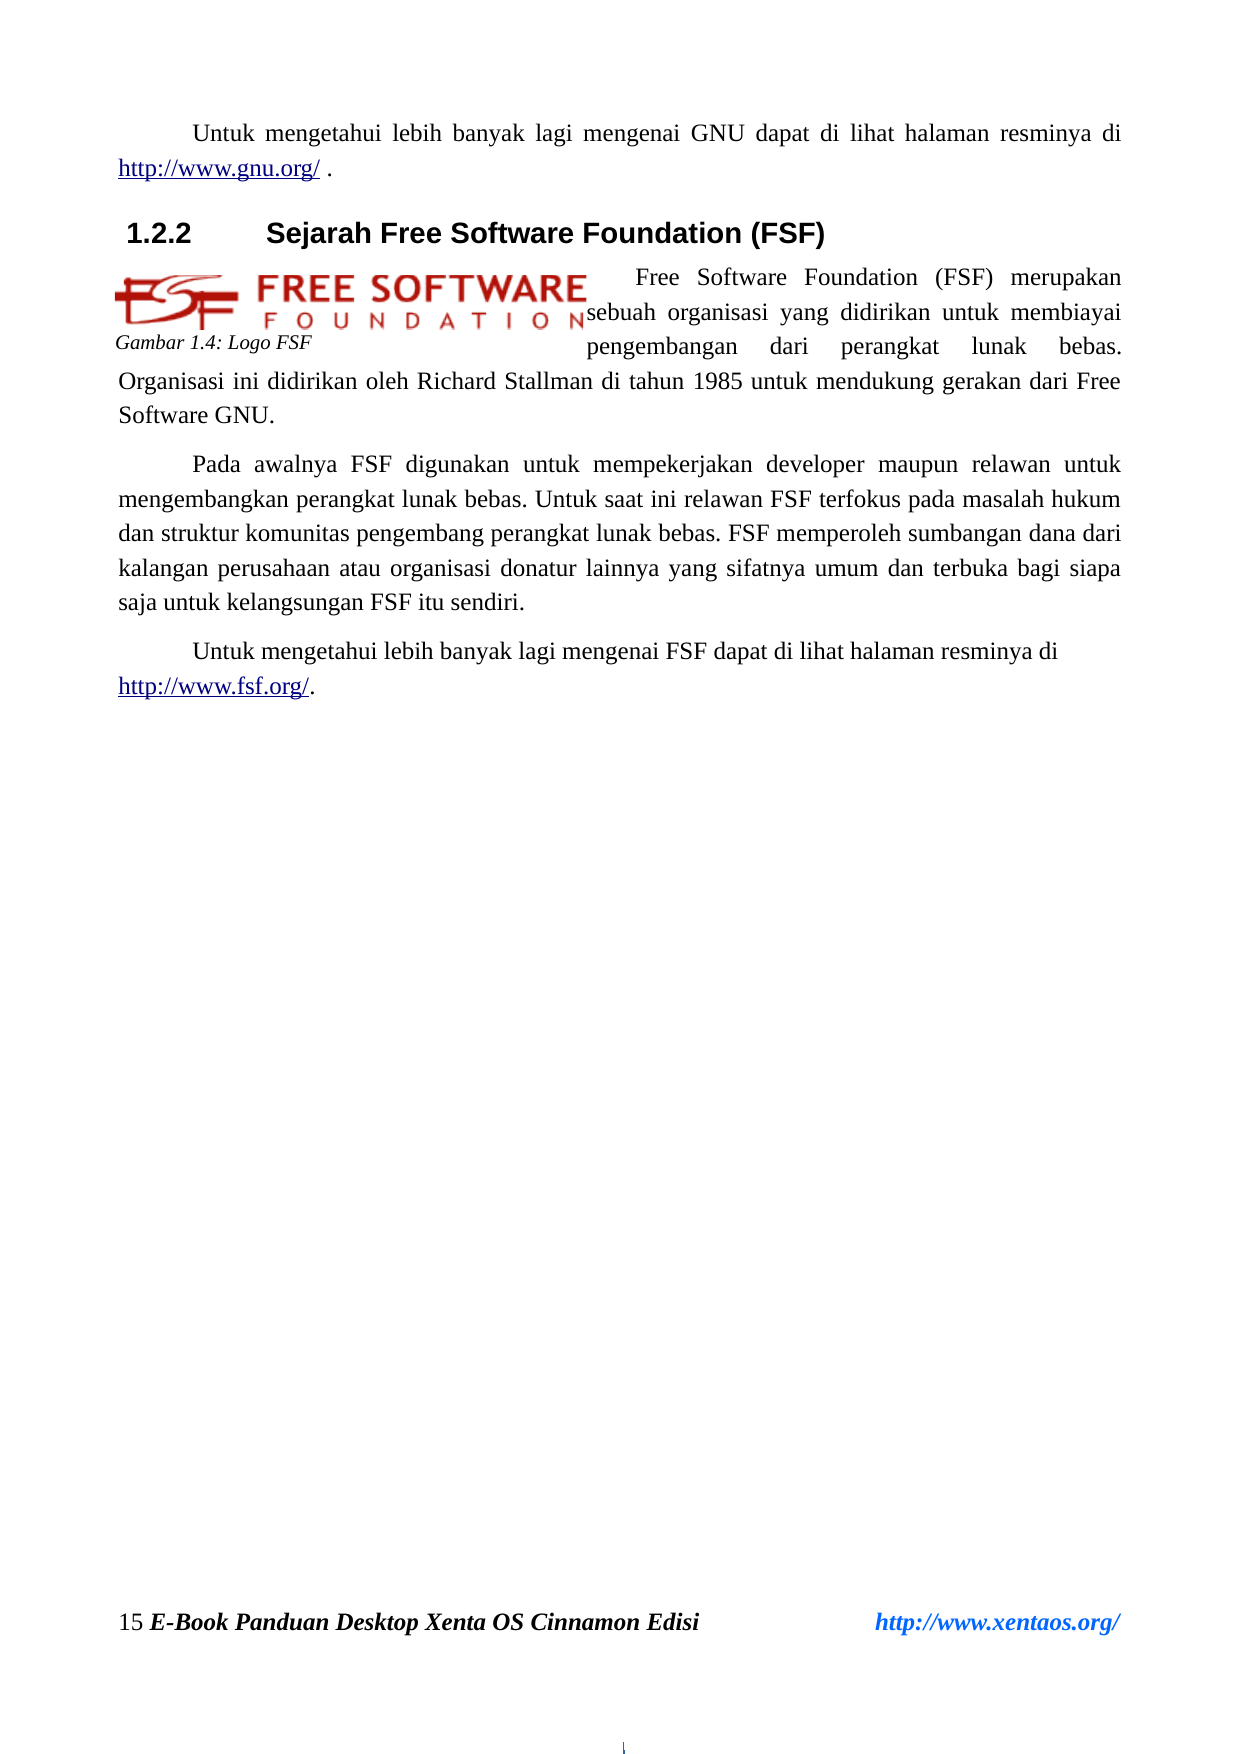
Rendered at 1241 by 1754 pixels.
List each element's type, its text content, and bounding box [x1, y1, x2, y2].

subtitle Sejarah Free Software Foundation (FSF) [118, 216, 1122, 250]
text Untuk mengetahui lebih banyak lagi mengenai FSF dapat di lihat halaman resminya di http://www.fsf.org/. [118, 636, 1122, 700]
picture [114, 275, 587, 330]
text Untuk mengetahui lebih banyak lagi mengenai GNU dapat di lihat halaman resminya di http://www.gnu.org/ . [118, 118, 1122, 181]
text Free Software Foundation (FSF) merupakan sebuah organisasi yang didirikan untuk membiayai pengembangan dari perangkat lunak bebas. Organisasi ini didirikan oleh Richard Stallman di tahun 1985 untuk mendukung gerakan dari Free Software GNU. [115, 262, 1122, 429]
text Gambar 1.4: Logo FSF [115, 330, 586, 354]
text Pada awalnya FSF digunakan untuk mempekerjakan developer maupun relawan untuk mengembangkan perangkat lunak bebas. Untuk saat ini relawan FSF terfokus pada masalah hukum dan struktur komunitas pengembang perangkat lunak bebas. FSF memperoleh sumbangan dana dari kalangan perusahaan atau organisasi donatur lainnya yang sifatnya umum dan terbuka bagi siapa saja untuk kelangsungan FSF itu sendiri. [118, 449, 1122, 616]
